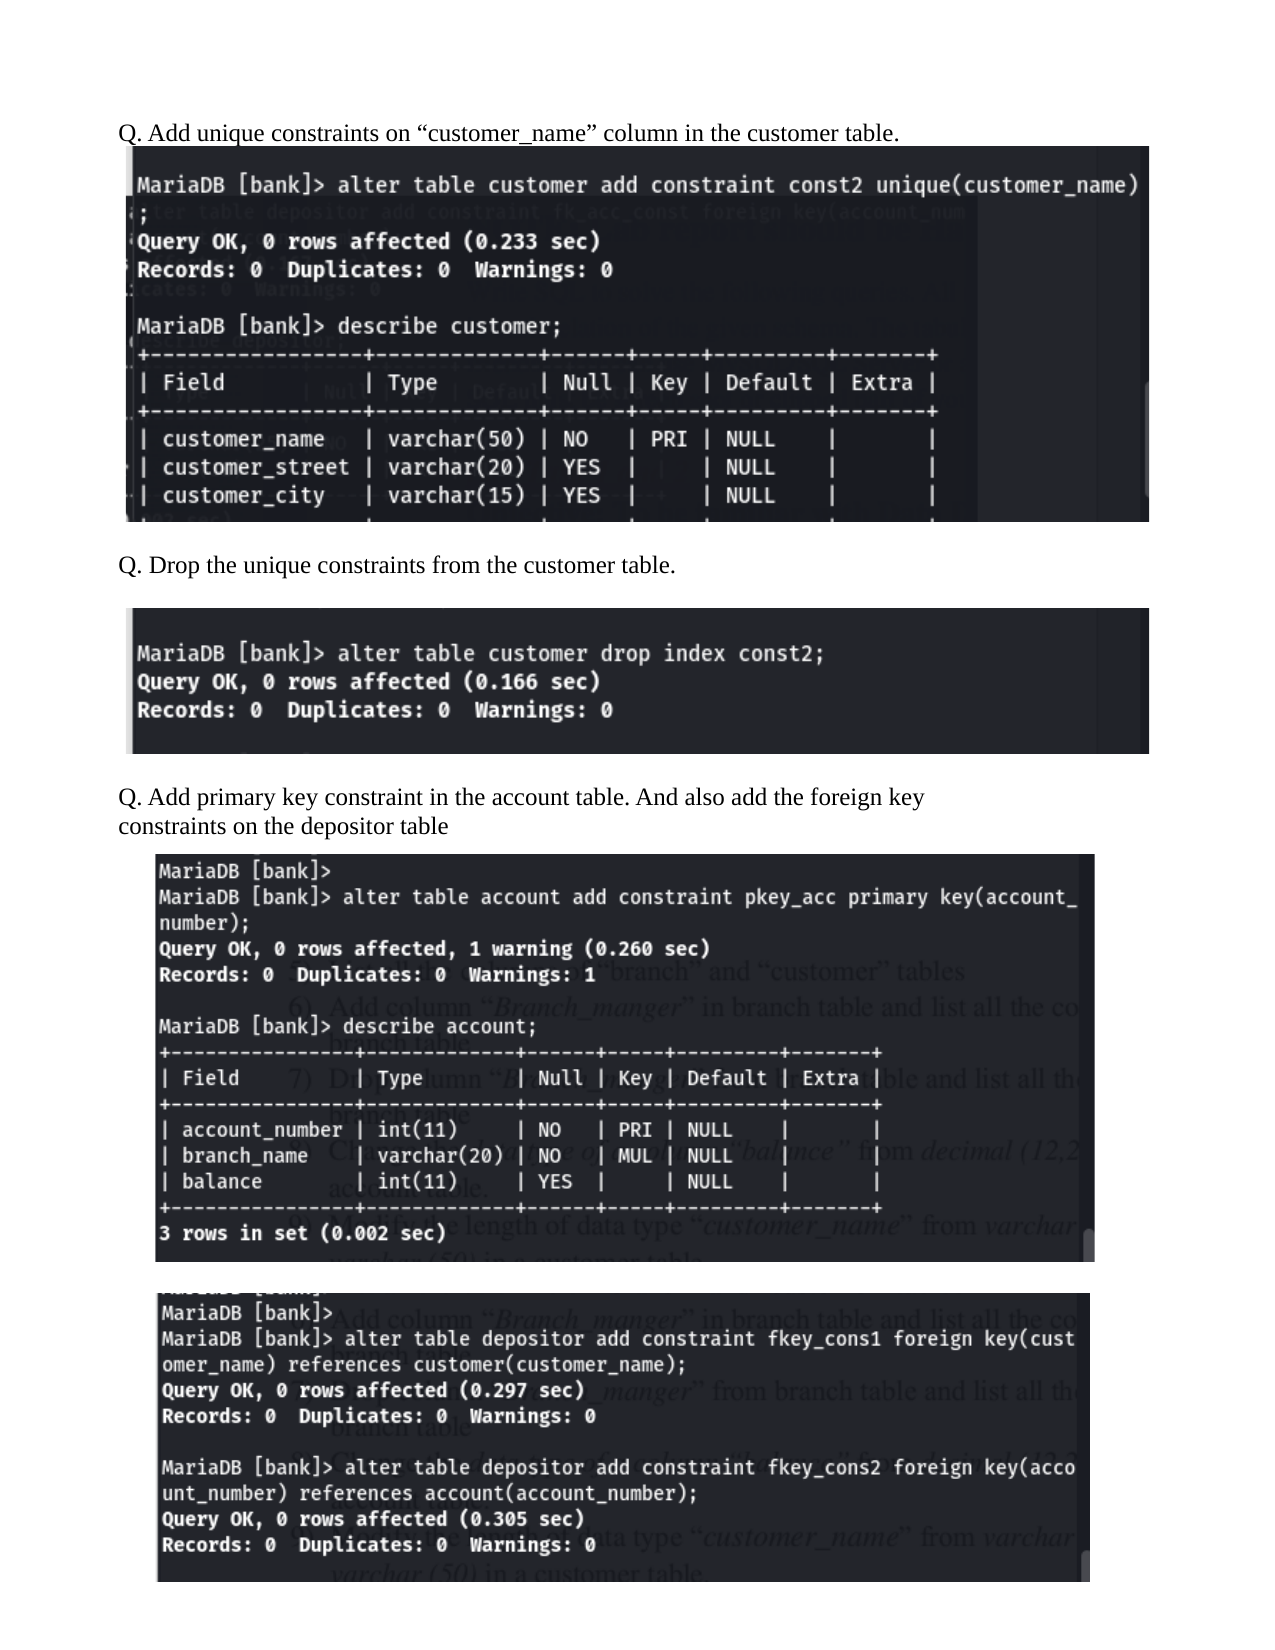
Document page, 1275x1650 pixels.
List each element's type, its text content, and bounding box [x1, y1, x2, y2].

text Q. Add primary key constraint in the account table. And also add the foreign key [118, 782, 1157, 811]
picture [155, 1293, 1090, 1582]
picture [125, 146, 1150, 522]
picture [155, 854, 1095, 1262]
text Q. Add unique constraints on “customer_name” column in the customer table. [118, 118, 1157, 147]
text Q. Drop the unique constraints from the customer table. [118, 551, 1157, 579]
text constraints on the depositor table [118, 811, 1157, 840]
picture [125, 608, 1150, 754]
